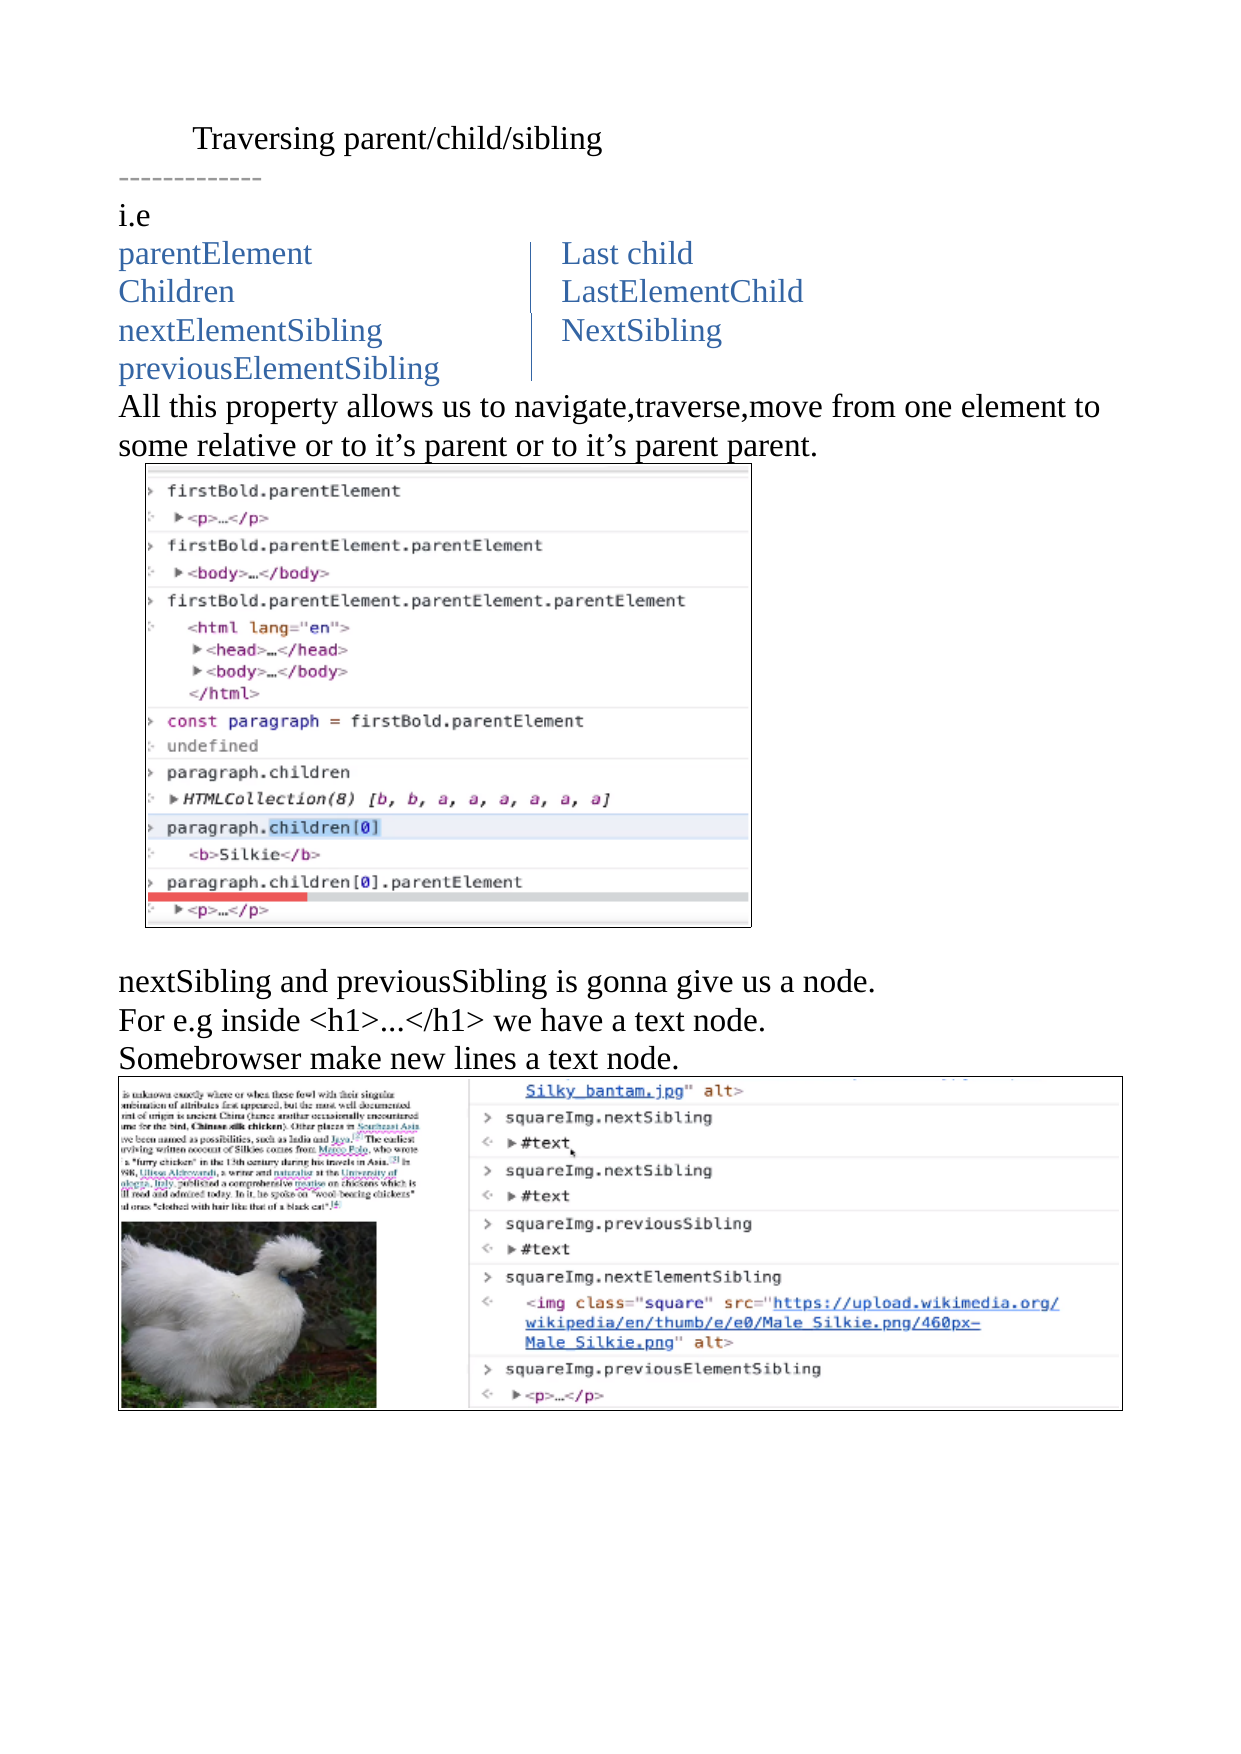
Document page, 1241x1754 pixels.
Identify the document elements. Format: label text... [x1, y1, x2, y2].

text parentElement Last child [118, 233, 1122, 271]
text All this property allows us to navigate,traverse,move from one element to some relative or to it’s parent or to it’s parent parent. [118, 386, 1122, 463]
text Somebrowser make new lines a text node. [118, 1038, 1122, 1076]
text i.e [118, 195, 1122, 233]
text previousElementSibling [118, 348, 1122, 386]
text nextElementSibling NextSibling [118, 310, 1122, 348]
picture [121, 1079, 1119, 1408]
text Children [118, 271, 530, 310]
text Traversing parent/child/sibling [118, 118, 1122, 156]
text For e.g inside <h1>...</h1> we have a text node. [118, 1000, 1122, 1038]
picture [148, 466, 749, 925]
text LastElementChild [531, 271, 1122, 310]
text nextSibling and previousSibling is gonna give us a node. [118, 961, 1122, 1000]
text ------------- [118, 156, 1122, 195]
